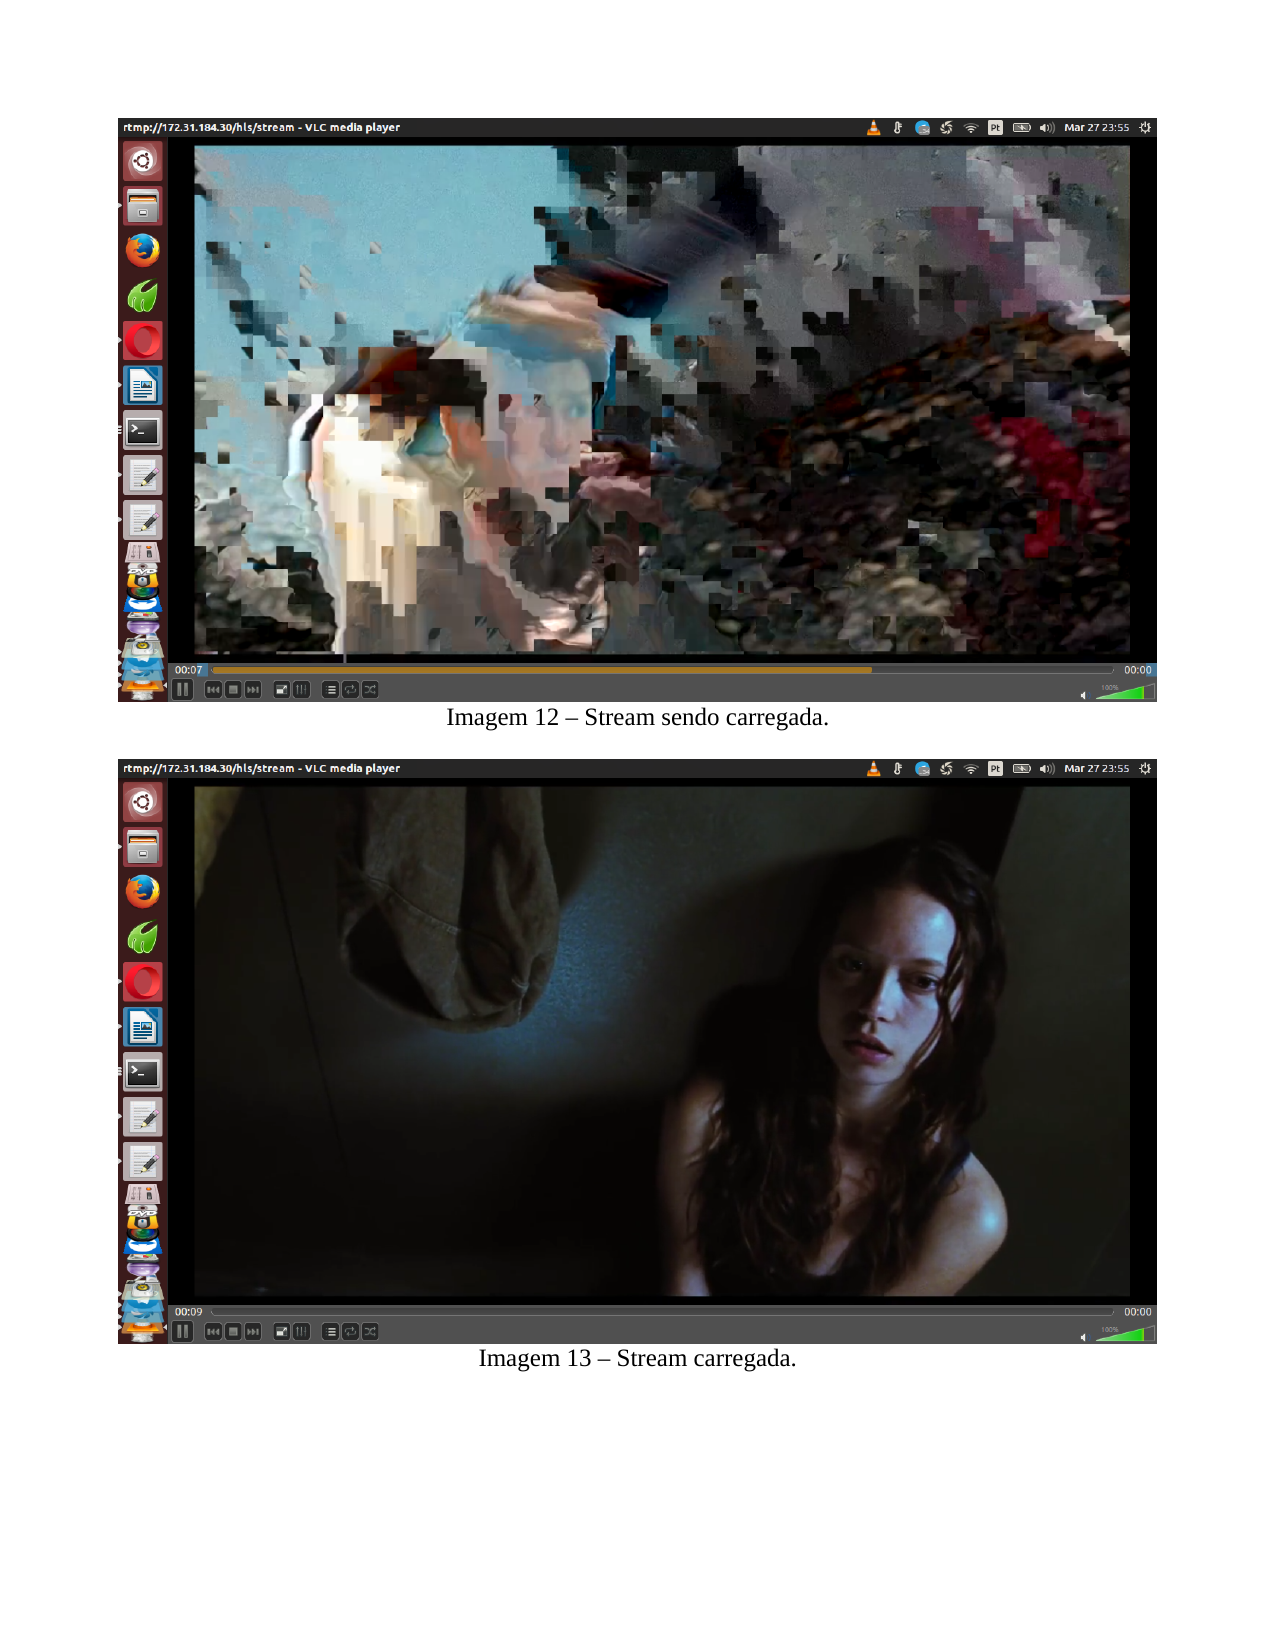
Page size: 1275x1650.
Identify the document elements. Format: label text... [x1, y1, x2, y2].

picture [118, 759, 1157, 1344]
text Imagem 13 – Stream carregada. [118, 1344, 1157, 1372]
picture [118, 118, 1157, 702]
text Imagem 12 – Stream sendo carregada. [118, 702, 1157, 731]
